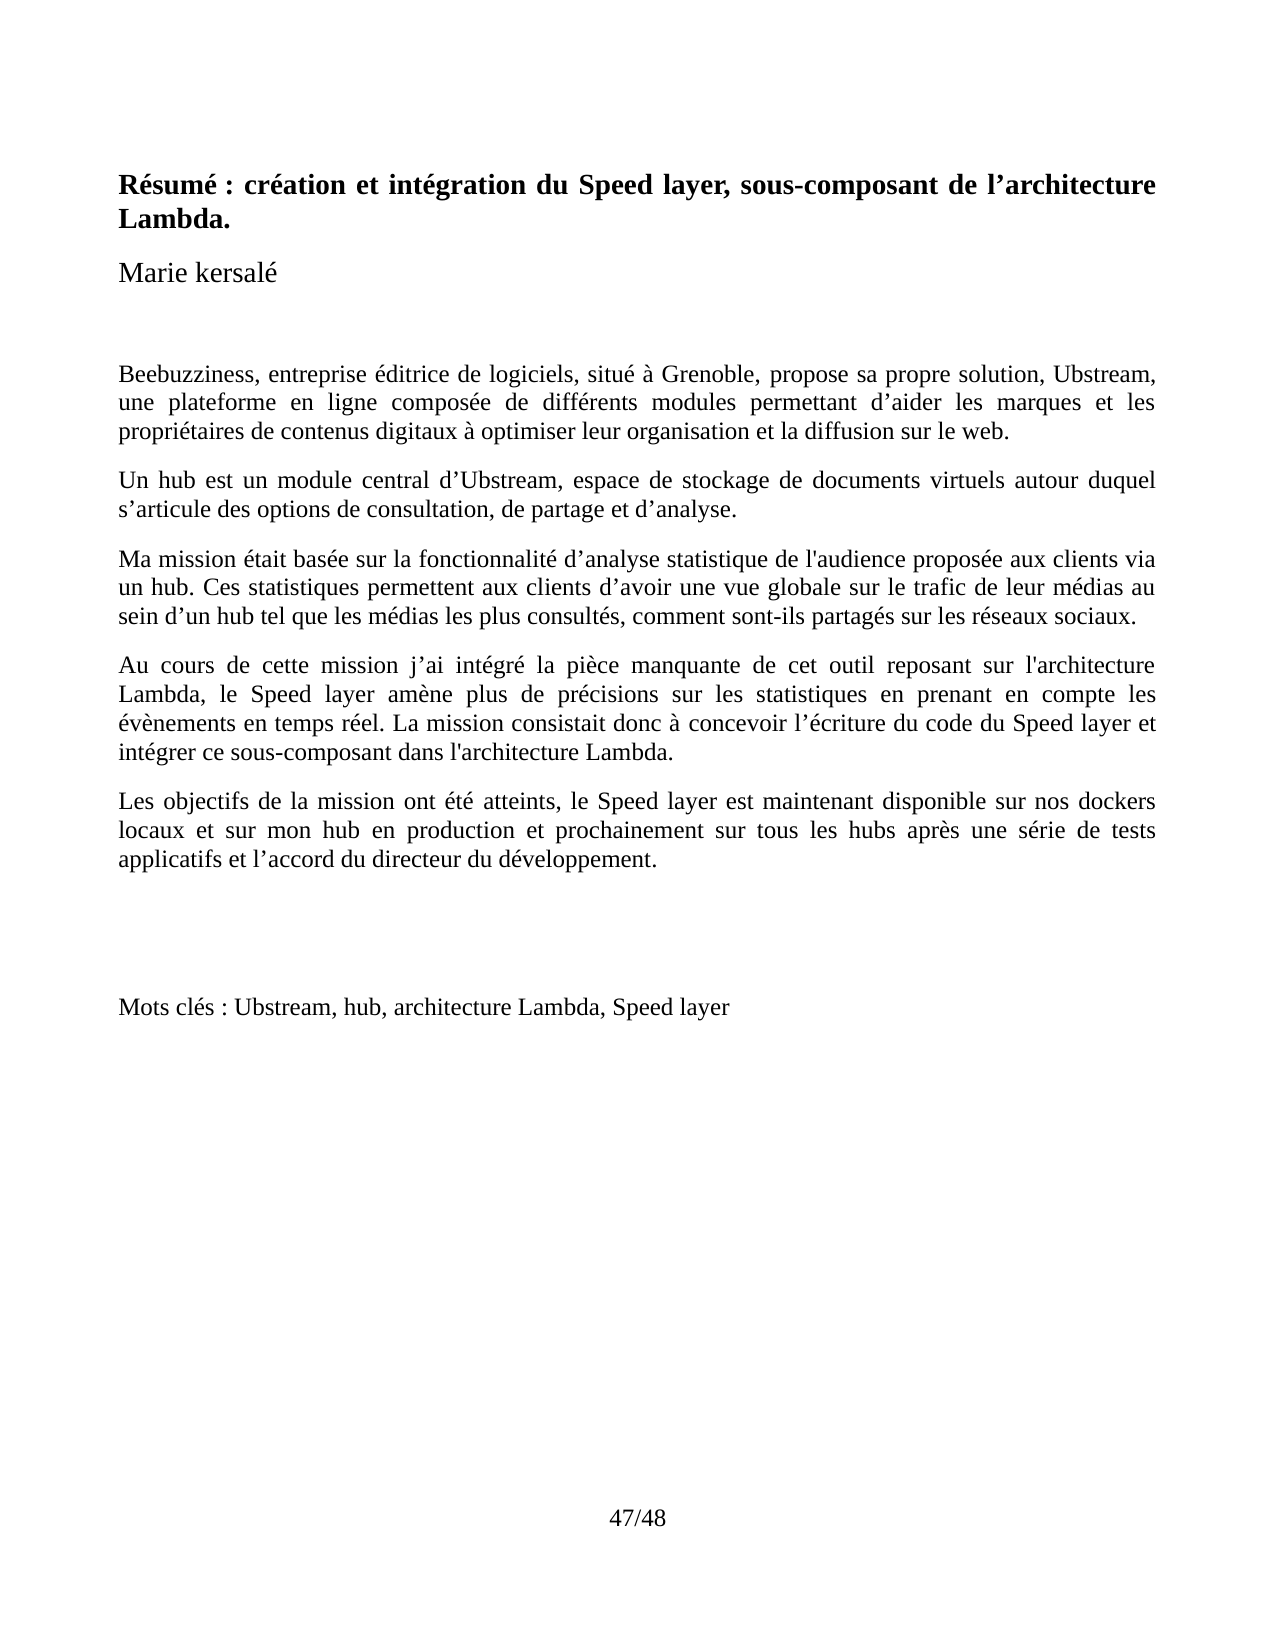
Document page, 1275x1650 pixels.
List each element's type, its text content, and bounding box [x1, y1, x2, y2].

text Beebuzziness, entreprise éditrice de logiciels, situé à Grenoble, propose sa propre solution, Ubstream, une plateforme en ligne composée de différents modules permettant d’aider les marques et les propriétaires de contenus digitaux à optimiser leur organisation et la diffusion sur le web. [118, 359, 1157, 445]
text Marie kersalé [118, 255, 1157, 289]
text Ma mission était basée sur la fonctionnalité d’analyse statistique de l'audience proposée aux clients via un hub. Ces statistiques permettent aux clients d’avoir une vue globale sur le trafic de leur médias au sein d’un hub tel que les médias les plus consultés, comment sont-ils partagés sur les réseaux sociaux. [118, 544, 1157, 630]
text Au cours de cette mission j’ai intégré la pièce manquante de cet outil reposant sur l'architecture Lambda, le Speed layer amène plus de précisions sur les statistiques en prenant en compte les évènements en temps réel. La mission consistait donc à concevoir l’écriture du code du Speed layer et intégrer ce sous-composant dans l'architecture Lambda. [118, 651, 1157, 766]
text Résumé : création et intégration du Speed layer, sous-composant de l’architecture Lambda. [118, 167, 1157, 234]
text Mots clés : Ubstream, hub, architecture Lambda, Speed layer [118, 992, 1157, 1021]
text Les objectifs de la mission ont été atteints, le Speed layer est maintenant disponible sur nos dockers locaux et sur mon hub en production et prochainement sur tous les hubs après une série de tests applicatifs et l’accord du directeur du développement. [118, 786, 1157, 872]
text Un hub est un module central d’Ubstream, espace de stockage de documents virtuels autour duquel s’articule des options de consultation, de partage et d’analyse. [118, 466, 1157, 523]
